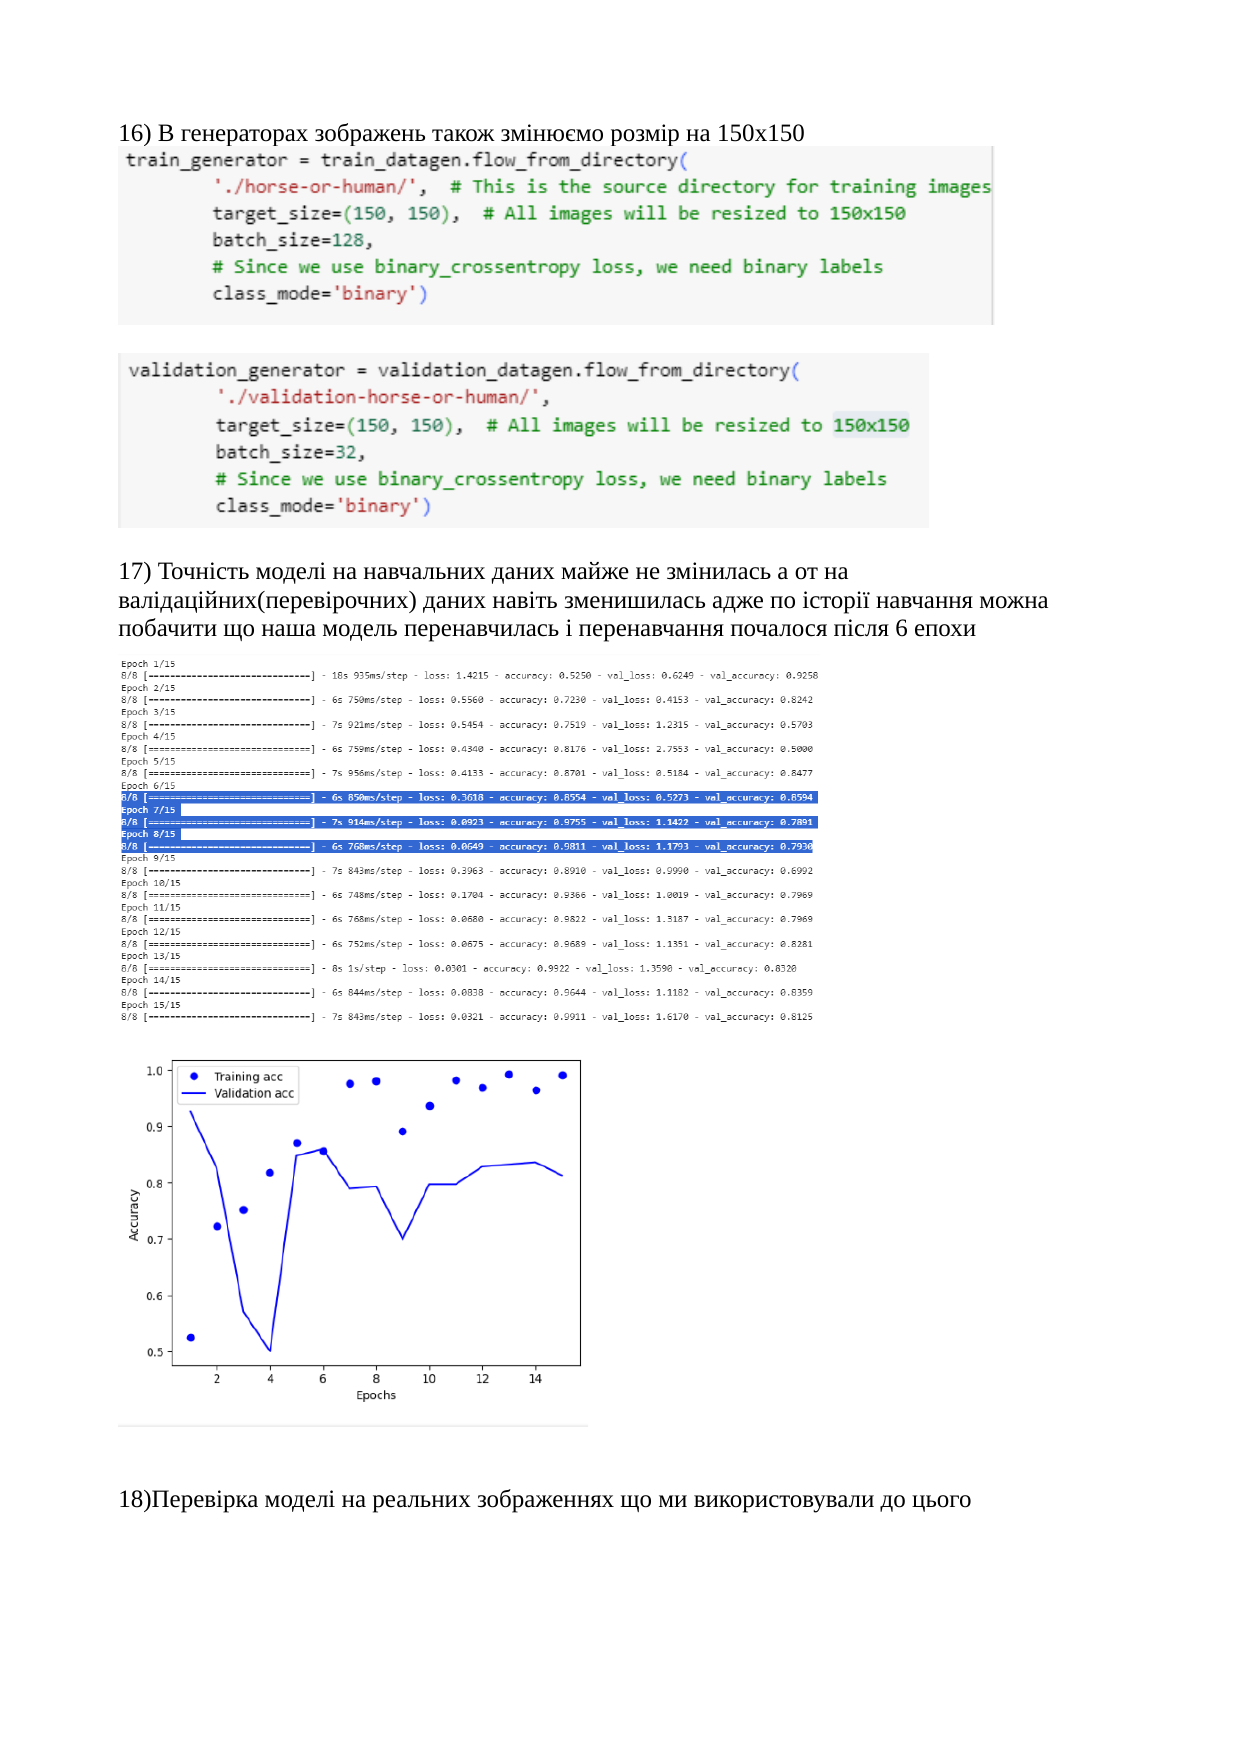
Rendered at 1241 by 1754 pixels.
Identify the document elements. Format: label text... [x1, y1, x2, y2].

text 17) Точність моделі на навчальних даних майже не змінилась а от на валідаційних(перевірочних) даних навіть зменишилась адже по історії навчання можна побачити що наша модель перенавчилась і перенавчання почалося після 6 епохи [118, 556, 1122, 642]
picture [118, 654, 820, 1028]
picture [118, 146, 995, 325]
picture [118, 1056, 589, 1427]
picture [118, 353, 930, 528]
text 18)Перевірка моделі на реальних зображеннях що ми використовували до цього [118, 1484, 1122, 1513]
text 16) В генераторах зображень також змінюємо розмір на 150x150 [118, 118, 1122, 147]
